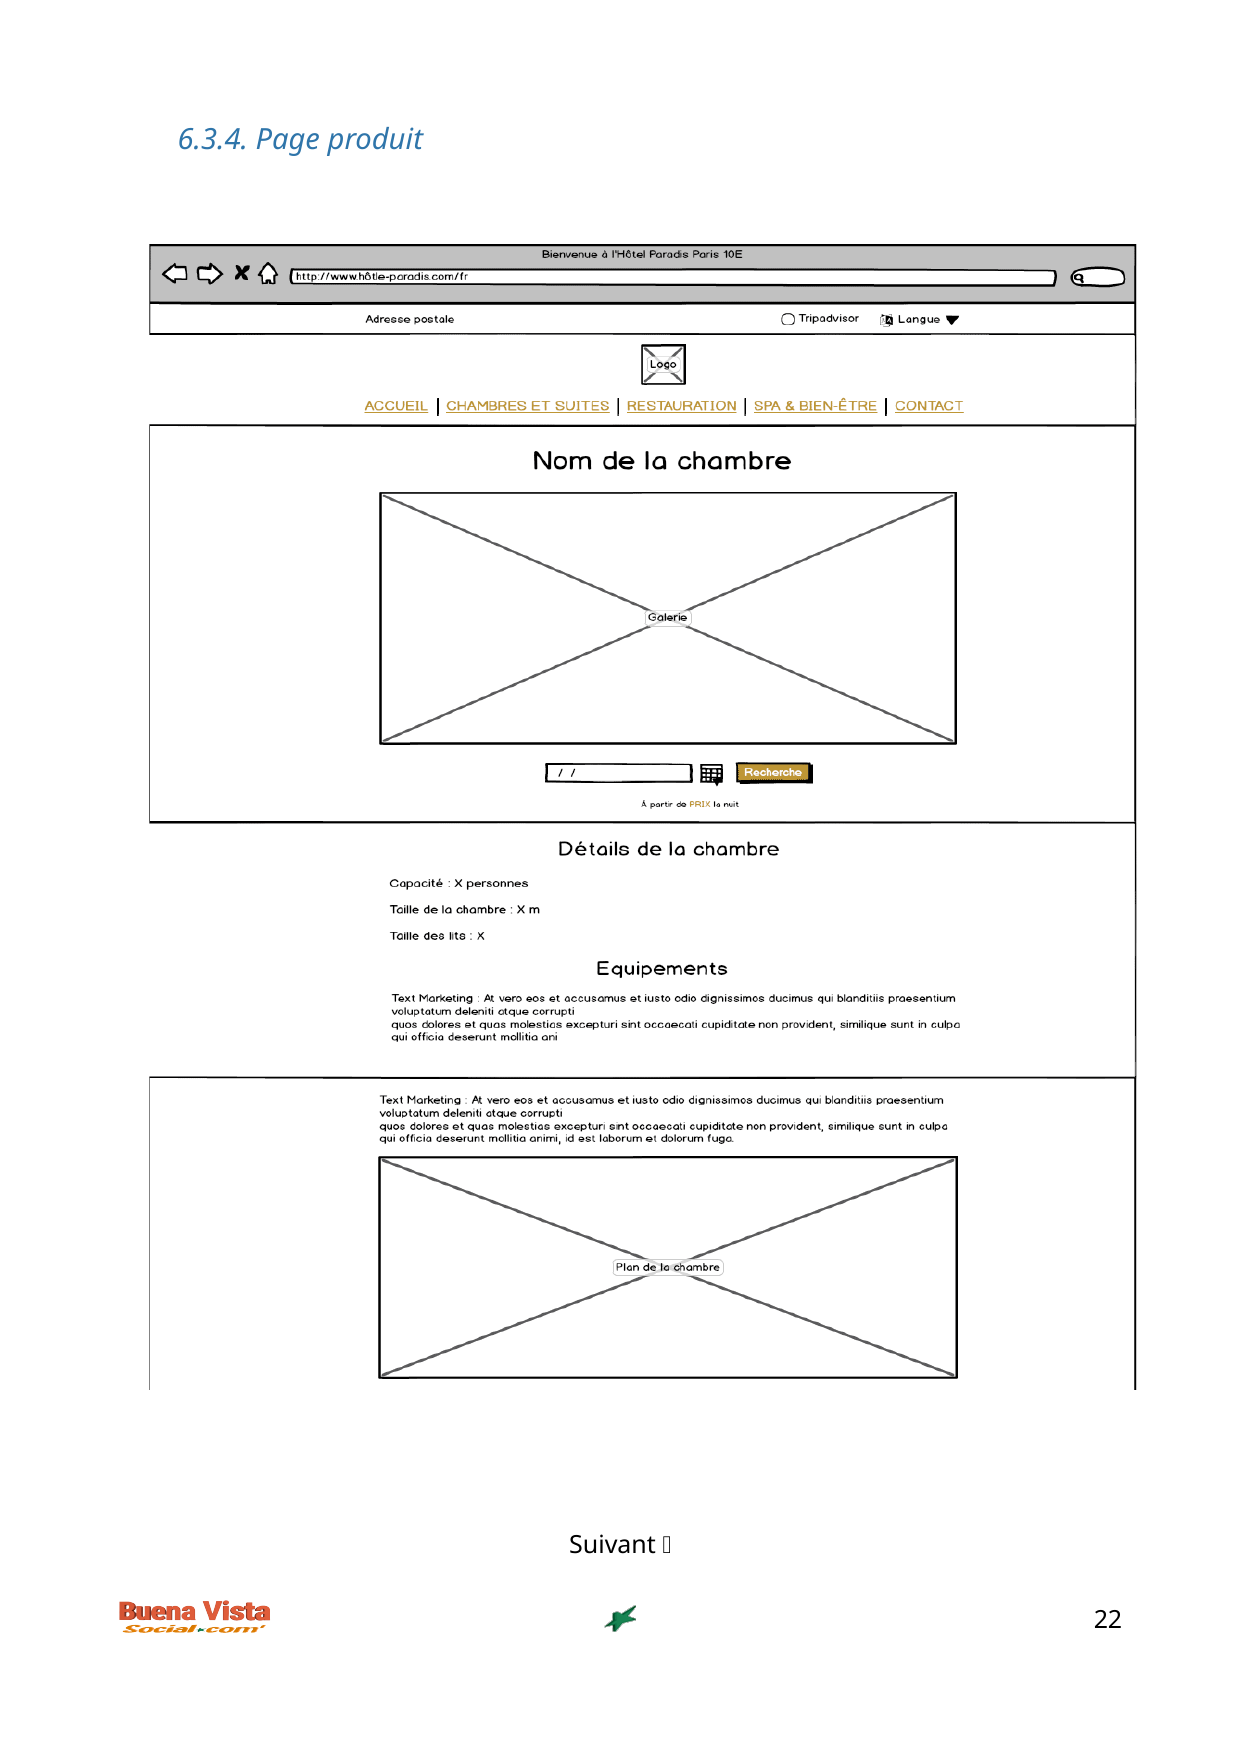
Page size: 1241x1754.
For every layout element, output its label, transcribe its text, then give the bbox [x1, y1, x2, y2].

subtitle 6.3.4. Page produit [177, 118, 1122, 158]
picture [149, 244, 1137, 1390]
text Suivant  [118, 1527, 1122, 1561]
picture [118, 1600, 271, 1637]
picture [604, 1603, 636, 1636]
